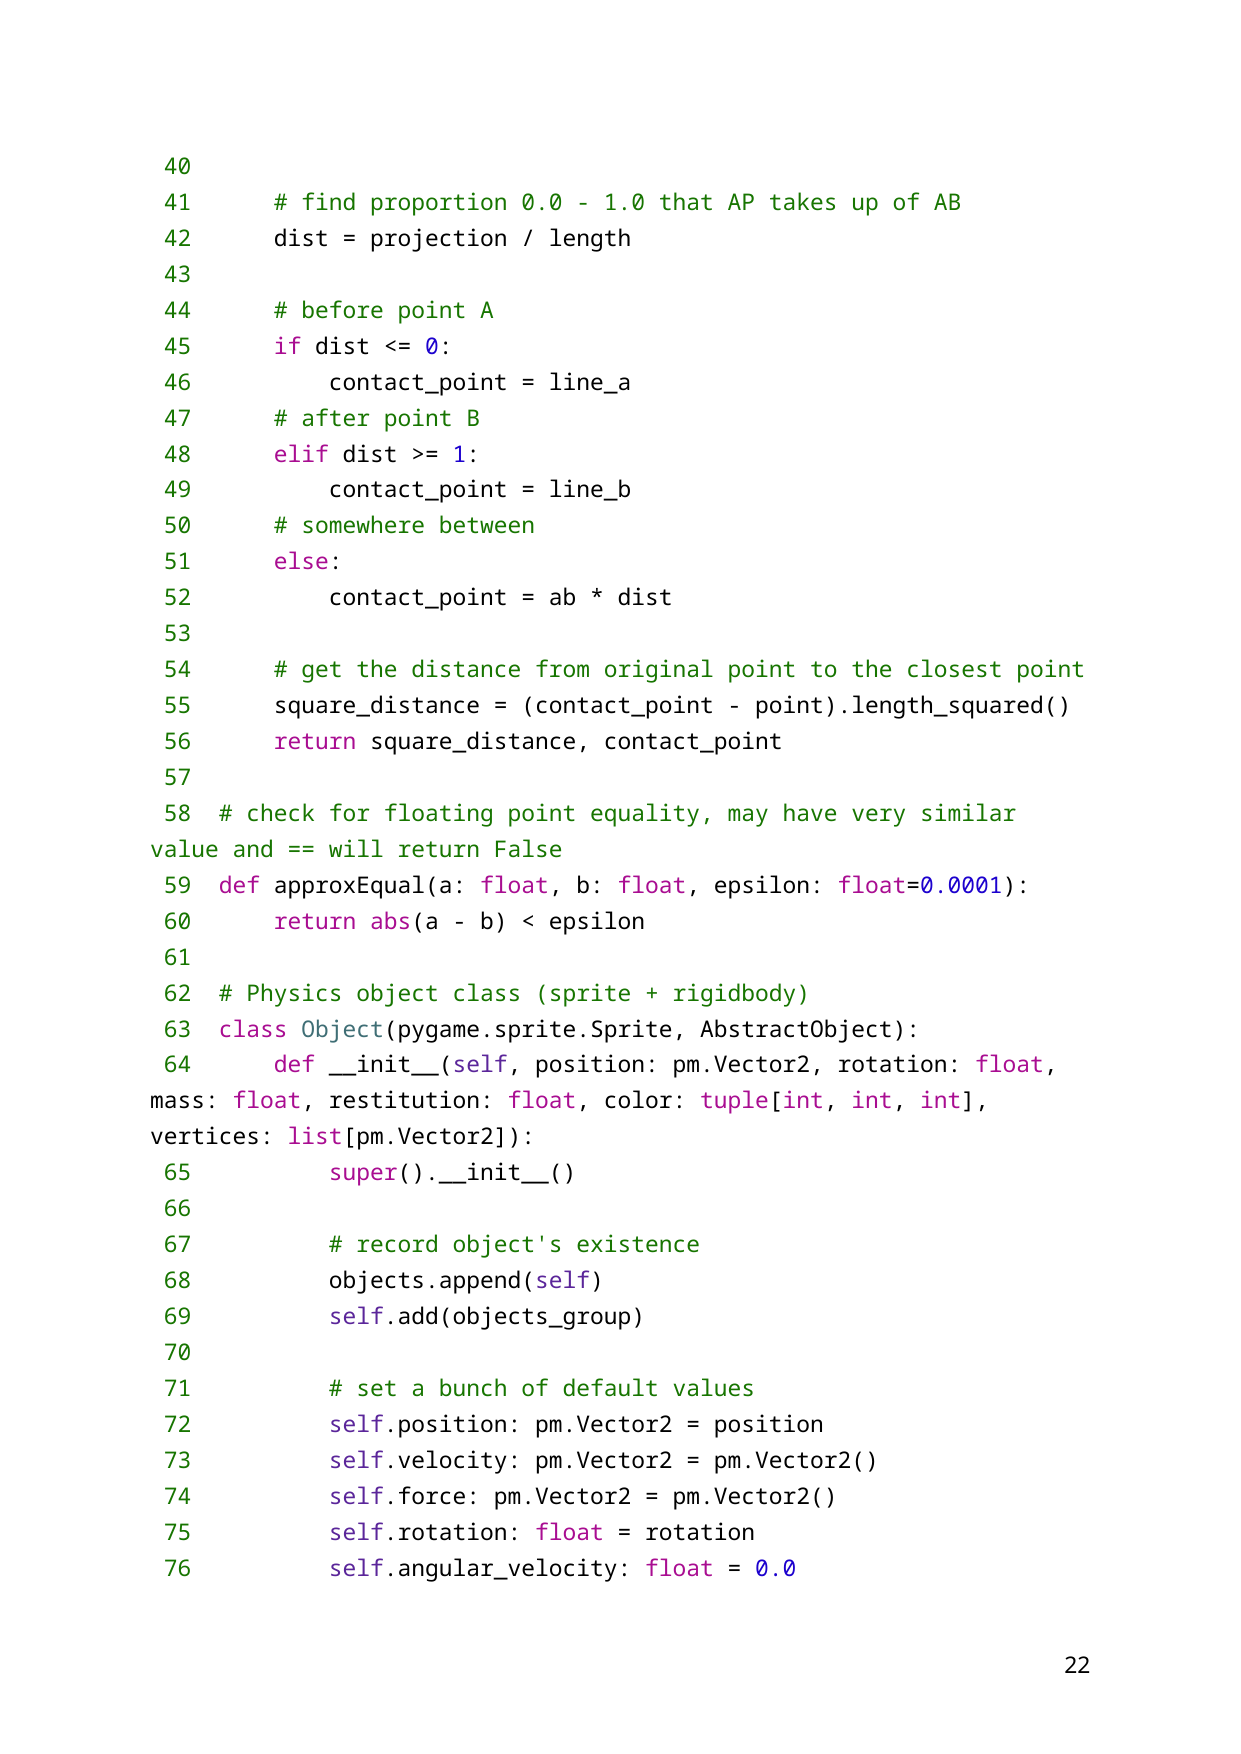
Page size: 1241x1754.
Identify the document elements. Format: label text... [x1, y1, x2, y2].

text 69 self.add(objects_group) [150, 1300, 1090, 1331]
text 66 [150, 1192, 1090, 1223]
text 76 self.angular_velocity: float = 0.0 [150, 1552, 1090, 1583]
text 43 [150, 258, 1090, 289]
text 74 self.force: pm.Vector2 = pm.Vector2() [150, 1480, 1090, 1511]
text 58 # check for floating point equality, may have very similar value and == will return False [150, 797, 1090, 864]
text 52 contact_point = ab * dist [150, 581, 1090, 612]
text 45 if dist <= 0: [150, 330, 1090, 361]
text 59 def approxEqual(a: float, b: float, epsilon: float=0.0001): [150, 869, 1090, 900]
text 53 [150, 617, 1090, 648]
text 72 self.position: pm.Vector2 = position [150, 1408, 1090, 1439]
text 41 # find proportion 0.0 - 1.0 that AP takes up of AB [150, 186, 1090, 217]
text 64 def __init__(self, position: pm.Vector2, rotation: float, mass: float, restitution: float, color: tuple[int, int, int], vertices: list[pm.Vector2]): [150, 1048, 1090, 1152]
text 46 contact_point = line_a [150, 366, 1090, 397]
text 67 # record object's existence [150, 1228, 1090, 1259]
text 40 [150, 150, 1090, 181]
text 68 objects.append(self) [150, 1264, 1090, 1295]
text 44 # before point A [150, 294, 1090, 325]
text 55 square_distance = (contact_point - point).length_squared() [150, 689, 1090, 720]
text 61 [150, 941, 1090, 972]
text 42 dist = projection / length [150, 222, 1090, 253]
text 63 class Object(pygame.sprite.Sprite, AbstractObject): [150, 1012, 1090, 1044]
text 57 [150, 761, 1090, 792]
text 65 super().__init__() [150, 1156, 1090, 1187]
text 62 # Physics object class (sprite + rigidbody) [150, 977, 1090, 1008]
text 75 self.rotation: float = rotation [150, 1516, 1090, 1547]
text 56 return square_distance, contact_point [150, 725, 1090, 756]
text 73 self.velocity: pm.Vector2 = pm.Vector2() [150, 1444, 1090, 1475]
text 54 # get the distance from original point to the closest point [150, 653, 1090, 684]
text 51 else: [150, 545, 1090, 577]
text 70 [150, 1336, 1090, 1367]
text 71 # set a bunch of default values [150, 1372, 1090, 1403]
text 47 # after point B [150, 402, 1090, 433]
text 60 return abs(a - b) < epsilon [150, 905, 1090, 936]
text 48 elif dist >= 1: [150, 437, 1090, 469]
text 49 contact_point = line_b [150, 473, 1090, 505]
text 50 # somewhere between [150, 509, 1090, 541]
